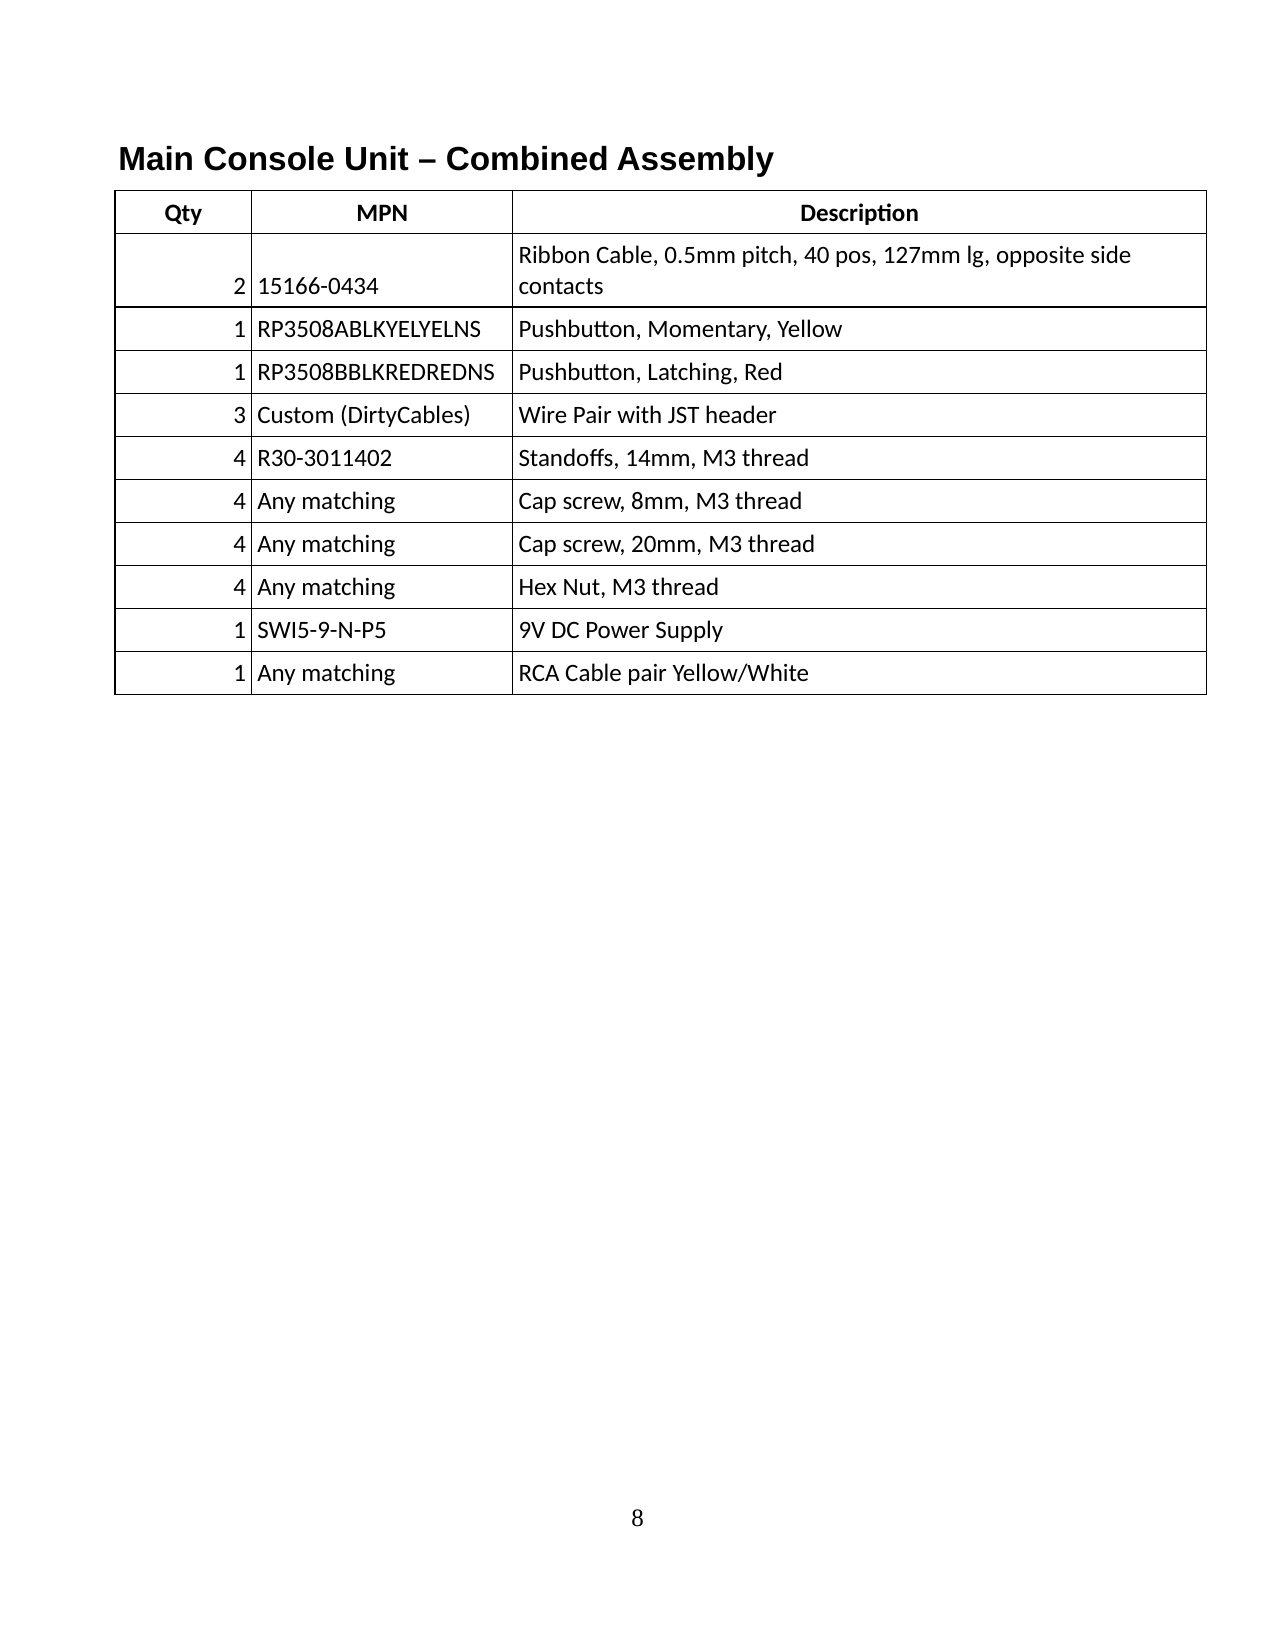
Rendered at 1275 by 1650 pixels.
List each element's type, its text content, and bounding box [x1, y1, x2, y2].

table_header Qty [116, 191, 251, 233]
table_cell Hex Nut, M3 thread [513, 566, 1206, 608]
table_cell Any matching [252, 523, 512, 564]
table_cell 15166-0434 [252, 234, 512, 306]
table_cell Cap screw, 20mm, M3 thread [513, 523, 1206, 564]
table_cell 1 [116, 609, 251, 651]
table_cell Cap screw, 8mm, M3 thread [513, 480, 1206, 522]
table_cell RCA Cable pair Yellow/White [513, 652, 1206, 694]
table_cell Any matching [252, 566, 512, 608]
table_cell 2 [116, 234, 251, 306]
table_cell 1 [116, 351, 251, 392]
table_cell 1 [116, 652, 251, 694]
table_cell Custom (DirtyCables) [252, 394, 512, 436]
table_cell Any matching [252, 480, 512, 522]
table_cell 4 [116, 523, 251, 564]
table_cell 4 [116, 480, 251, 522]
table_cell Pushbutton, Momentary, Yellow [513, 308, 1206, 349]
table_cell 1 [116, 308, 251, 349]
table_cell Pushbutton, Latching, Red [513, 351, 1206, 392]
table_cell Ribbon Cable, 0.5mm pitch, 40 pos, 127mm lg, opposite side contacts [513, 234, 1206, 306]
table_cell 4 [116, 566, 251, 608]
table_cell RP3508BBLKREDREDNS [252, 351, 512, 392]
table_header Description [513, 191, 1206, 233]
table_cell R30-3011402 [252, 437, 512, 478]
table_cell Wire Pair with JST header [513, 394, 1206, 436]
table_header MPN [252, 191, 512, 233]
table_cell Any matching [252, 652, 512, 694]
table_cell 9V DC Power Supply [513, 609, 1206, 651]
subtitle Main Console Unit – Combined Assembly [118, 139, 1157, 177]
table_cell Standoffs, 14mm, M3 thread [513, 437, 1206, 478]
table_cell RP3508ABLKYELYELNS [252, 308, 512, 349]
table_cell 3 [116, 394, 251, 436]
table_cell 4 [116, 437, 251, 478]
table_cell SWI5-9-N-P5 [252, 609, 512, 651]
